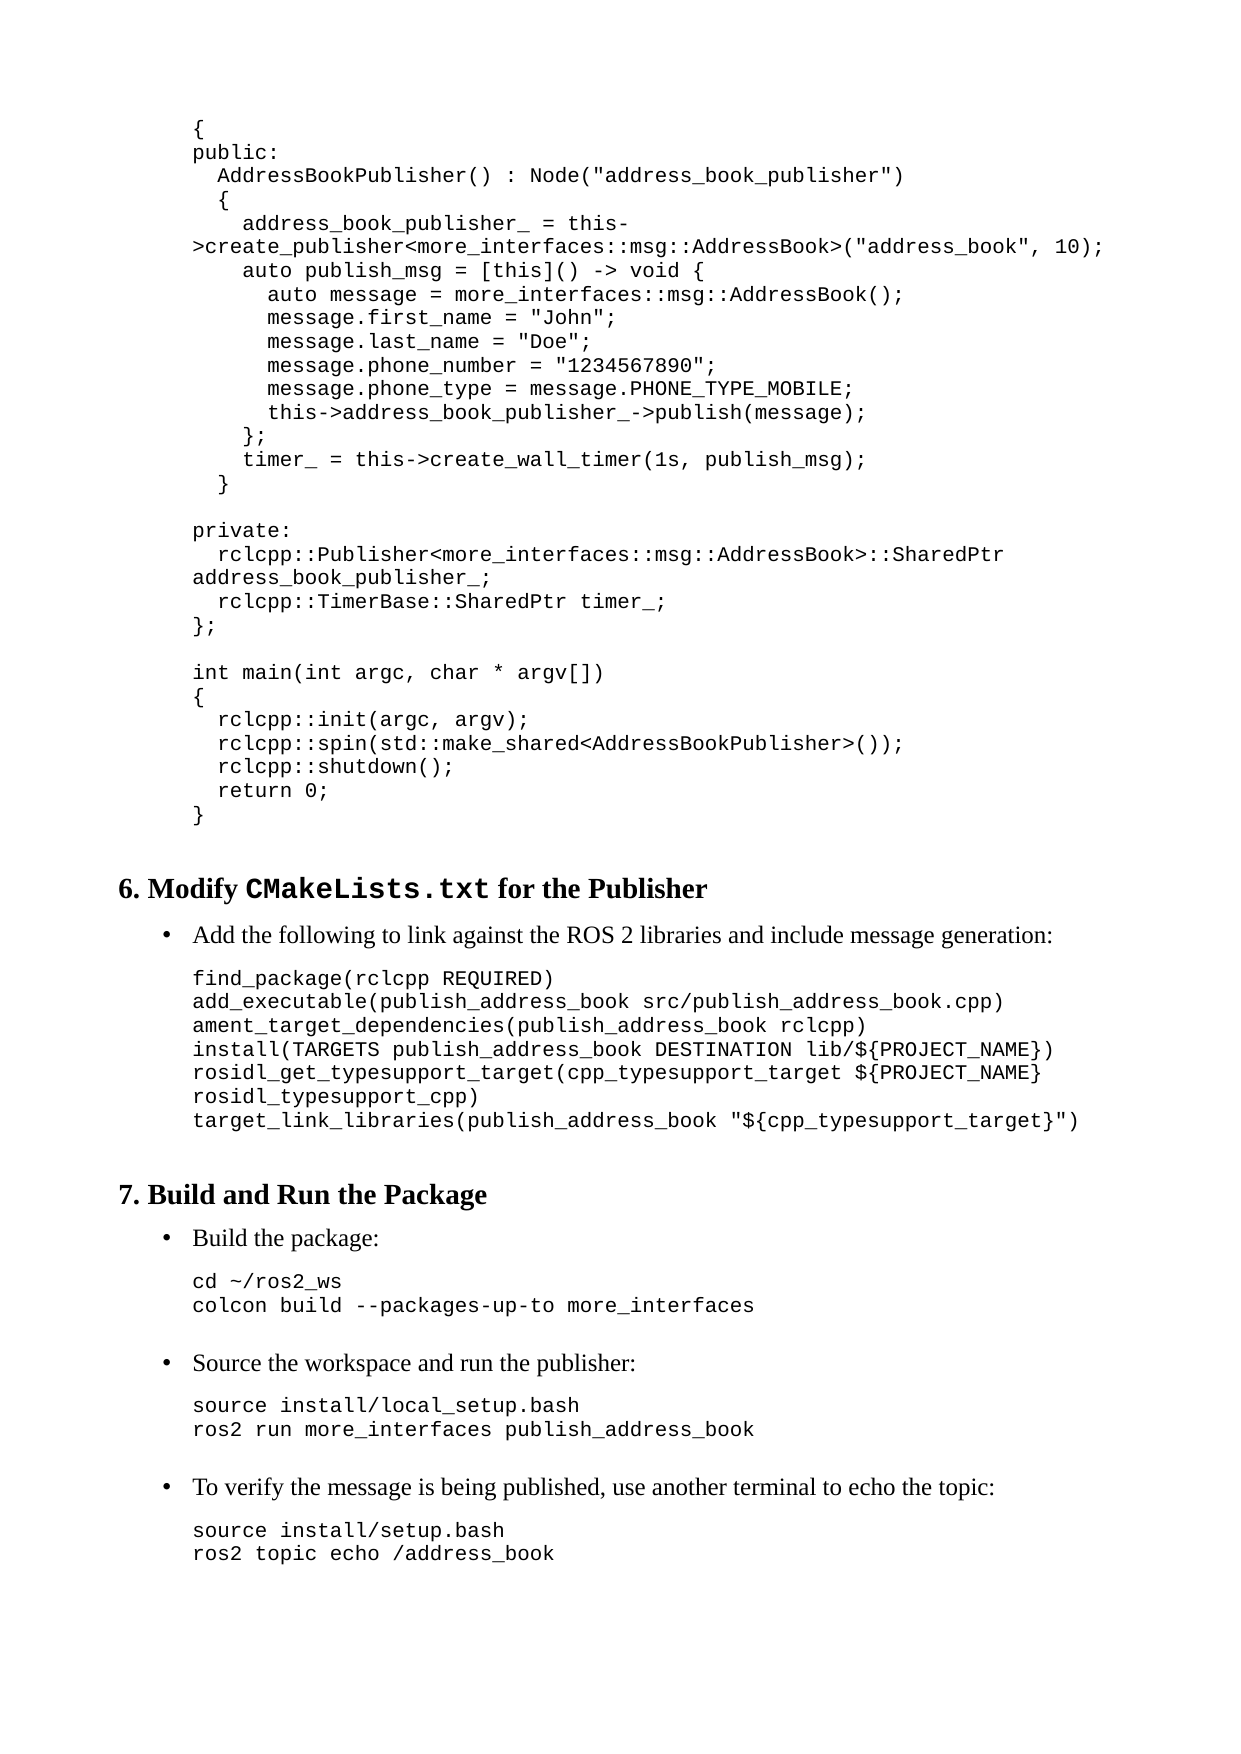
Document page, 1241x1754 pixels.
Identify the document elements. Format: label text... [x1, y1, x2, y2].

list }; [162, 426, 1122, 449]
list private: [162, 520, 1122, 544]
list message.phone_number = "1234567890"; [162, 354, 1122, 378]
list target_link_libraries(publish_address_book "${cpp_typesupport_target}") [162, 1109, 1122, 1133]
list AddressBookPublisher() : Node("address_book_publisher") [162, 165, 1122, 189]
list timer_ = this->create_wall_timer(1s, publish_msg); [162, 449, 1122, 473]
list this->address_book_publisher_->publish(message); [162, 402, 1122, 426]
list find_package(rclcpp REQUIRED) [162, 968, 1122, 991]
list source install/setup.bash [162, 1520, 1122, 1543]
list Source the workspace and run the publisher: [162, 1348, 1122, 1376]
list Add the following to link against the ROS 2 libraries and include message generation: [162, 920, 1122, 949]
list public: [162, 142, 1122, 165]
list int main(int argc, char * argv[]) [162, 662, 1122, 686]
list }; [162, 615, 1122, 638]
list add_executable(publish_address_book src/publish_address_book.cpp) [162, 991, 1122, 1015]
list address_book_publisher_ = this->create_publisher<more_interfaces::msg::AddressBook>("address_book", 10); [162, 213, 1122, 260]
list auto publish_msg = [this]() -> void { [162, 260, 1122, 284]
list Build the package: [162, 1223, 1122, 1252]
list ros2 topic echo /address_book [162, 1543, 1122, 1567]
list { [162, 118, 1122, 142]
list { [162, 686, 1122, 709]
list To verify the message is being published, use another terminal to echo the topic: [162, 1472, 1122, 1501]
list source install/local_setup.bash [162, 1395, 1122, 1419]
list rclcpp::shutdown(); [162, 757, 1122, 780]
list auto message = more_interfaces::msg::AddressBook(); [162, 284, 1122, 307]
list ament_target_dependencies(publish_address_book rclcpp) [162, 1015, 1122, 1039]
list install(TARGETS publish_address_book DESTINATION lib/${PROJECT_NAME}) [162, 1039, 1122, 1062]
list message.last_name = "Doe"; [162, 331, 1122, 354]
list } [162, 473, 1122, 496]
list ros2 run more_interfaces publish_address_book [162, 1419, 1122, 1443]
list rclcpp::init(argc, argv); [162, 709, 1122, 733]
subtitle 6. Modify CMakeLists.txt for the Publisher [118, 872, 1122, 908]
list { [162, 189, 1122, 213]
list colcon build --packages-up-to more_interfaces [162, 1294, 1122, 1318]
list return 0; [162, 780, 1122, 804]
list cd ~/ros2_ws [162, 1271, 1122, 1294]
list rosidl_get_typesupport_target(cpp_typesupport_target ${PROJECT_NAME} rosidl_typesupport_cpp) [162, 1062, 1122, 1109]
list } [162, 804, 1122, 827]
list message.phone_type = message.PHONE_TYPE_MOBILE; [162, 378, 1122, 402]
list rclcpp::Publisher<more_interfaces::msg::AddressBook>::SharedPtr address_book_publisher_; [162, 544, 1122, 591]
list rclcpp::TimerBase::SharedPtr timer_; [162, 591, 1122, 615]
subtitle 7. Build and Run the Package [118, 1177, 1122, 1211]
list message.first_name = "John"; [162, 307, 1122, 331]
list rclcpp::spin(std::make_shared<AddressBookPublisher>()); [162, 733, 1122, 757]
